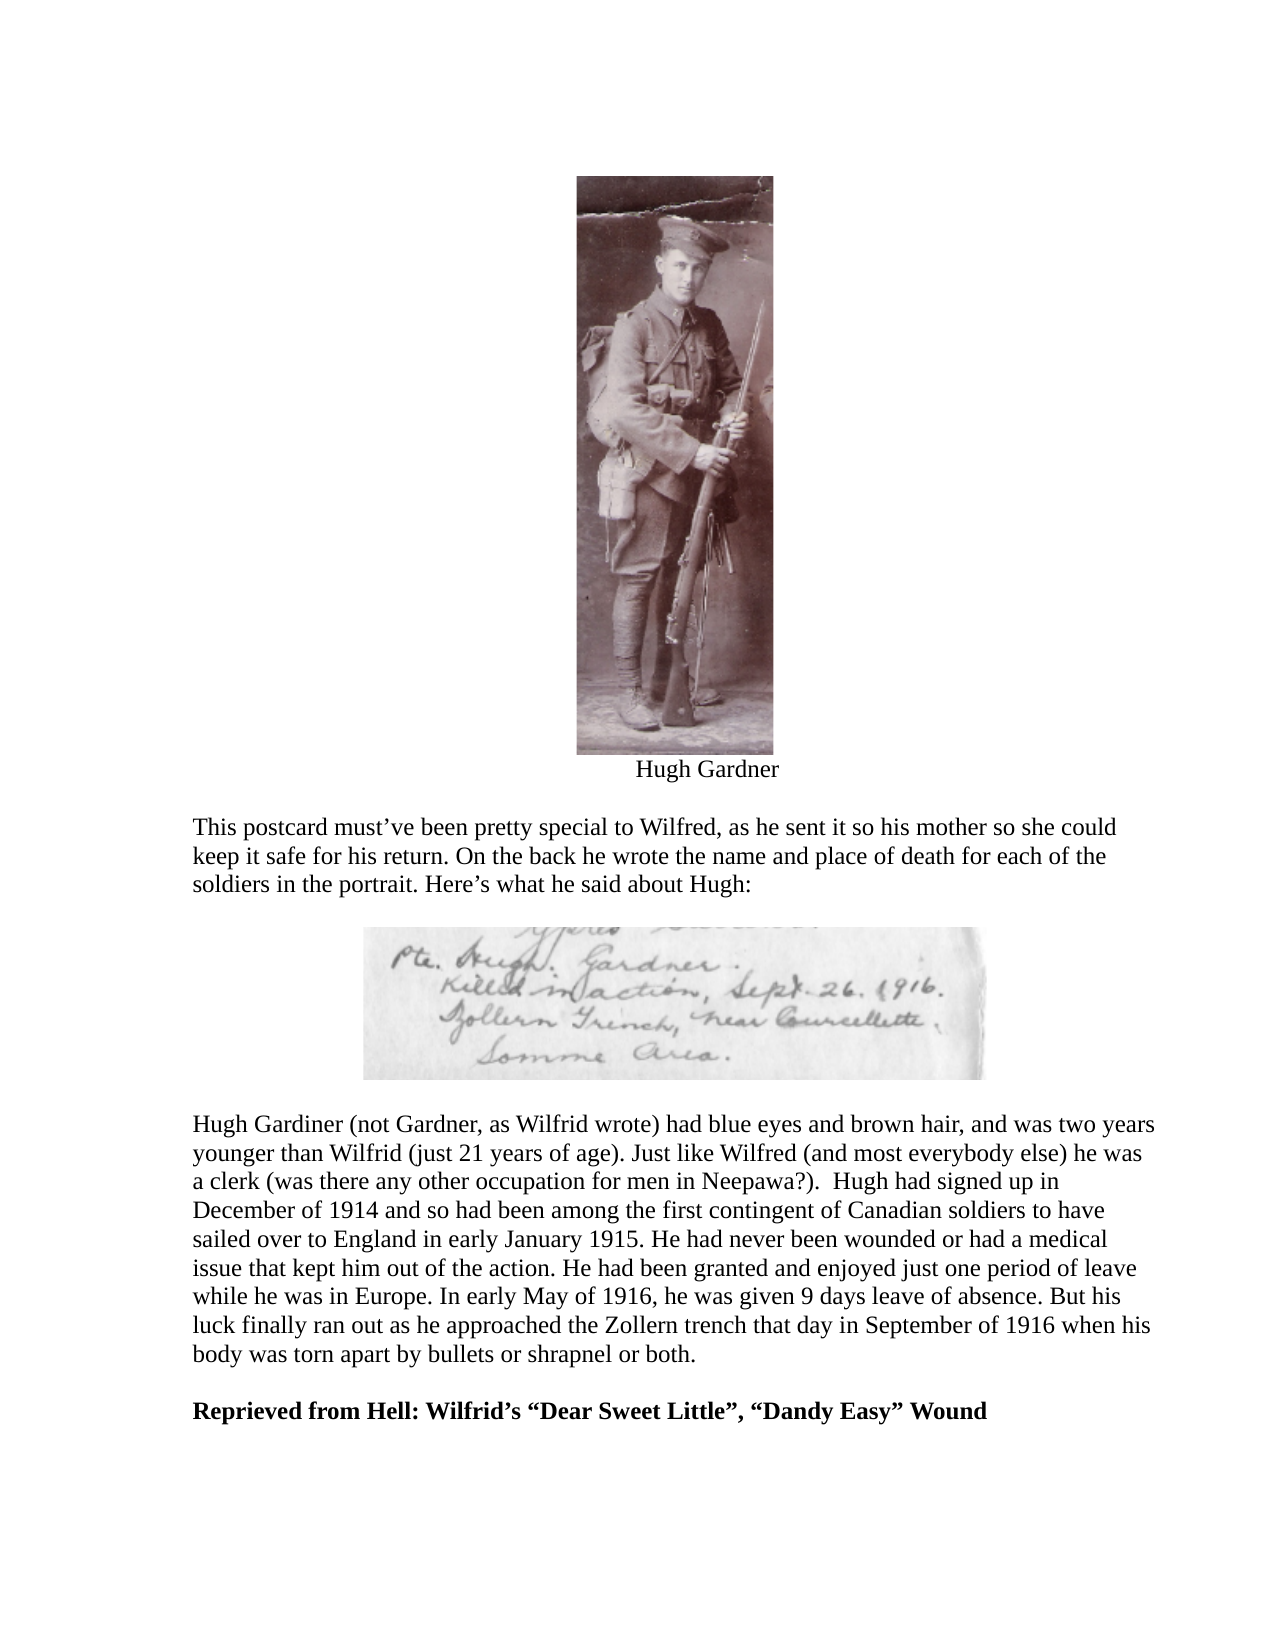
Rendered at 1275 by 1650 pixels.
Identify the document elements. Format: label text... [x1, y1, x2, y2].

text Hugh Gardner [192, 176, 1158, 783]
text Hugh Gardiner (not Gardner, as Wilfrid wrote) had blue eyes and brown hair, and was two years younger than Wilfrid (just 21 years of age). Just like Wilfred (and most everybody else) he was a clerk (was there any other occupation for men in Neepawa?). Hugh had signed up in December of 1914 and so had been among the first contingent of Canadian soldiers to have sailed over to England in early January 1915. He had never been wounded or had a medical issue that kept him out of the action. He had been granted and enjoyed just one period of leave while he was in Europe. In early May of 1916, he was given 9 days leave of absence. But his luck finally ran out as he approached the Zollern trench that day in September of 1916 when his body was torn apart by bullets or shrapnel or both. [192, 1109, 1158, 1368]
text This postcard must’ve been pretty special to Wilfred, as he sent it so his mother so she could keep it safe for his return. On the back he wrote the name and place of death for each of the soldiers in the portrait. Here’s what he said about Hugh: [192, 812, 1158, 898]
picture [363, 927, 987, 1080]
text Reprieved from Hell: Wilfrid’s “Dear Sweet Little”, “Dandy Easy” Wound [192, 1396, 1158, 1425]
picture [576, 176, 774, 755]
